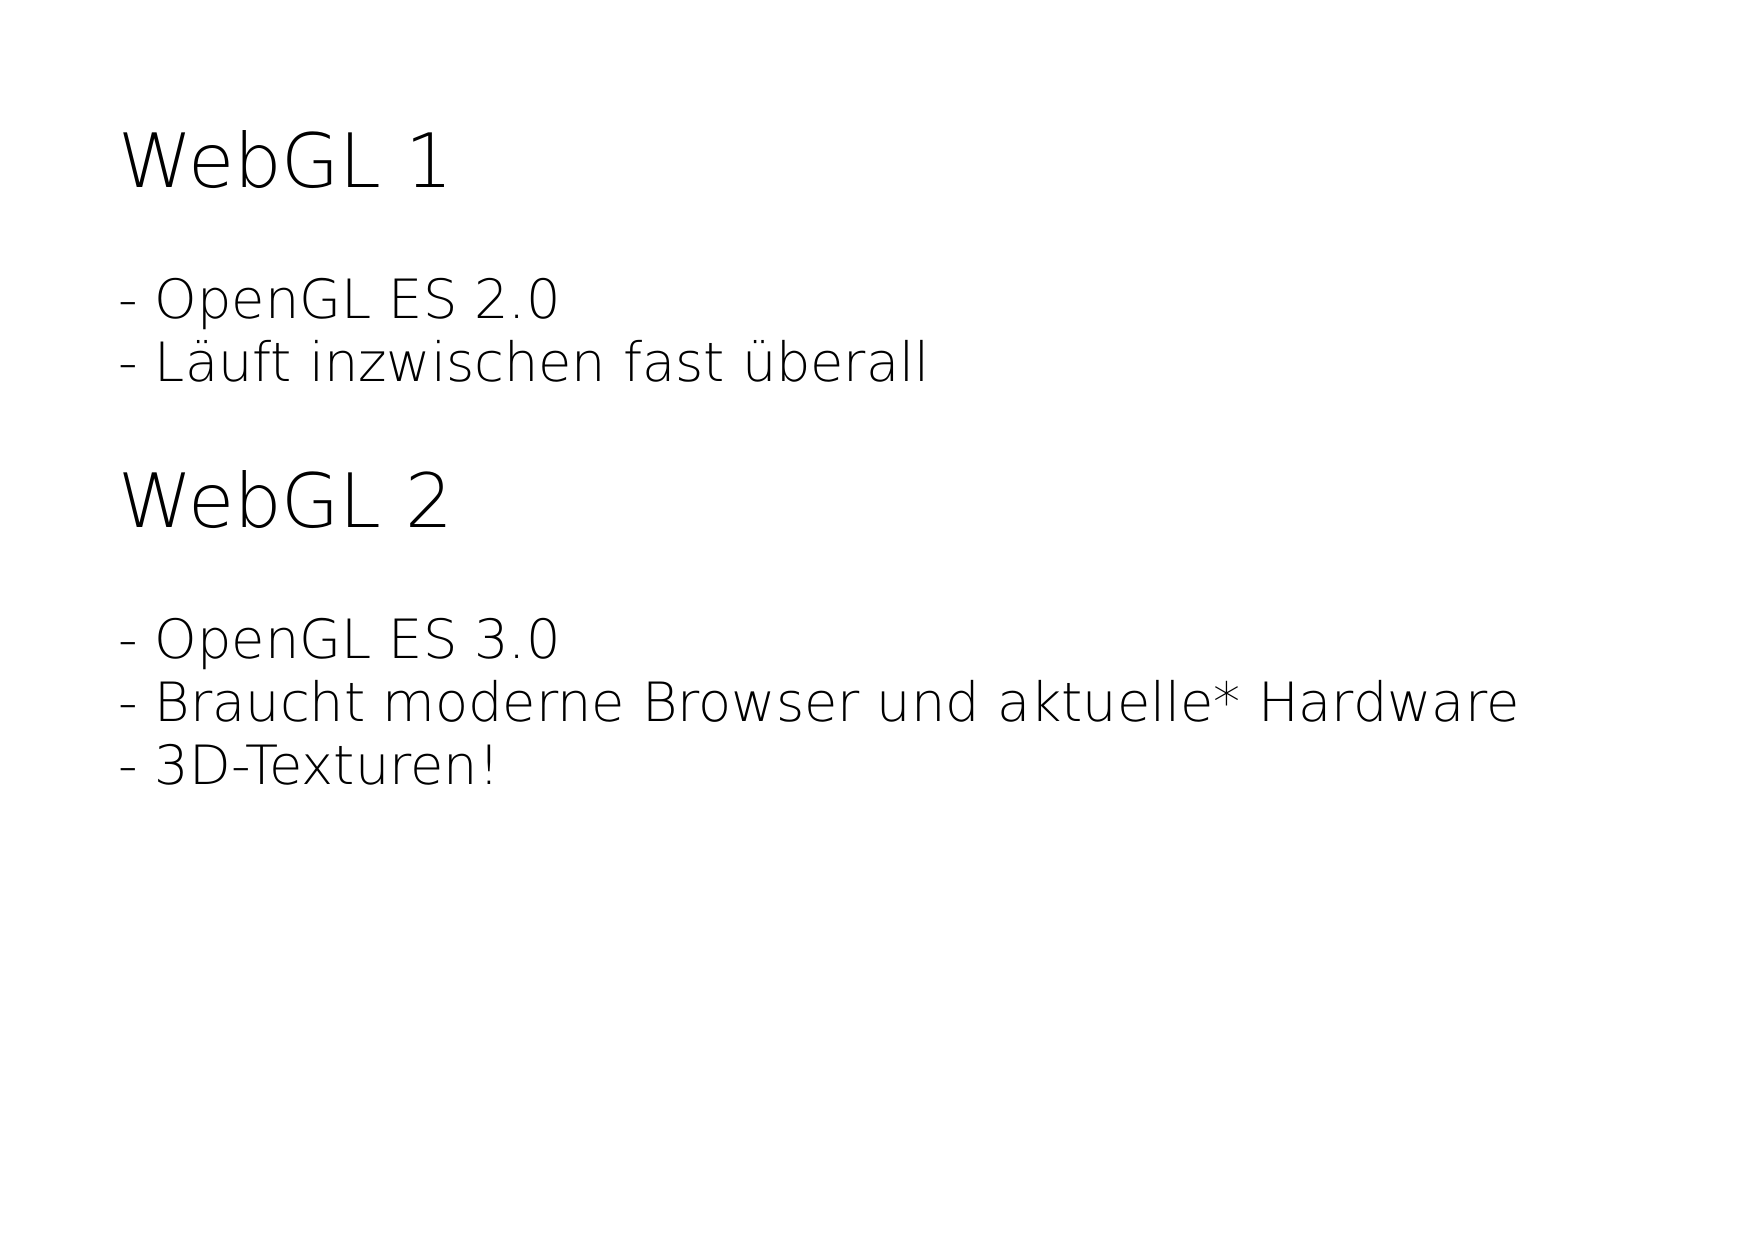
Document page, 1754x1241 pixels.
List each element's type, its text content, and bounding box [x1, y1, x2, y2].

text - OpenGL ES 3.0 [118, 608, 1636, 671]
text - Braucht moderne Browser und aktuelle* Hardware [118, 671, 1636, 734]
text WebGL 1 [118, 118, 1636, 205]
text - 3D-Texturen! [118, 734, 1636, 797]
text WebGL 2 [118, 457, 1636, 545]
text - Läuft inzwischen fast überall [118, 331, 1636, 394]
text - OpenGL ES 2.0 [118, 268, 1636, 331]
